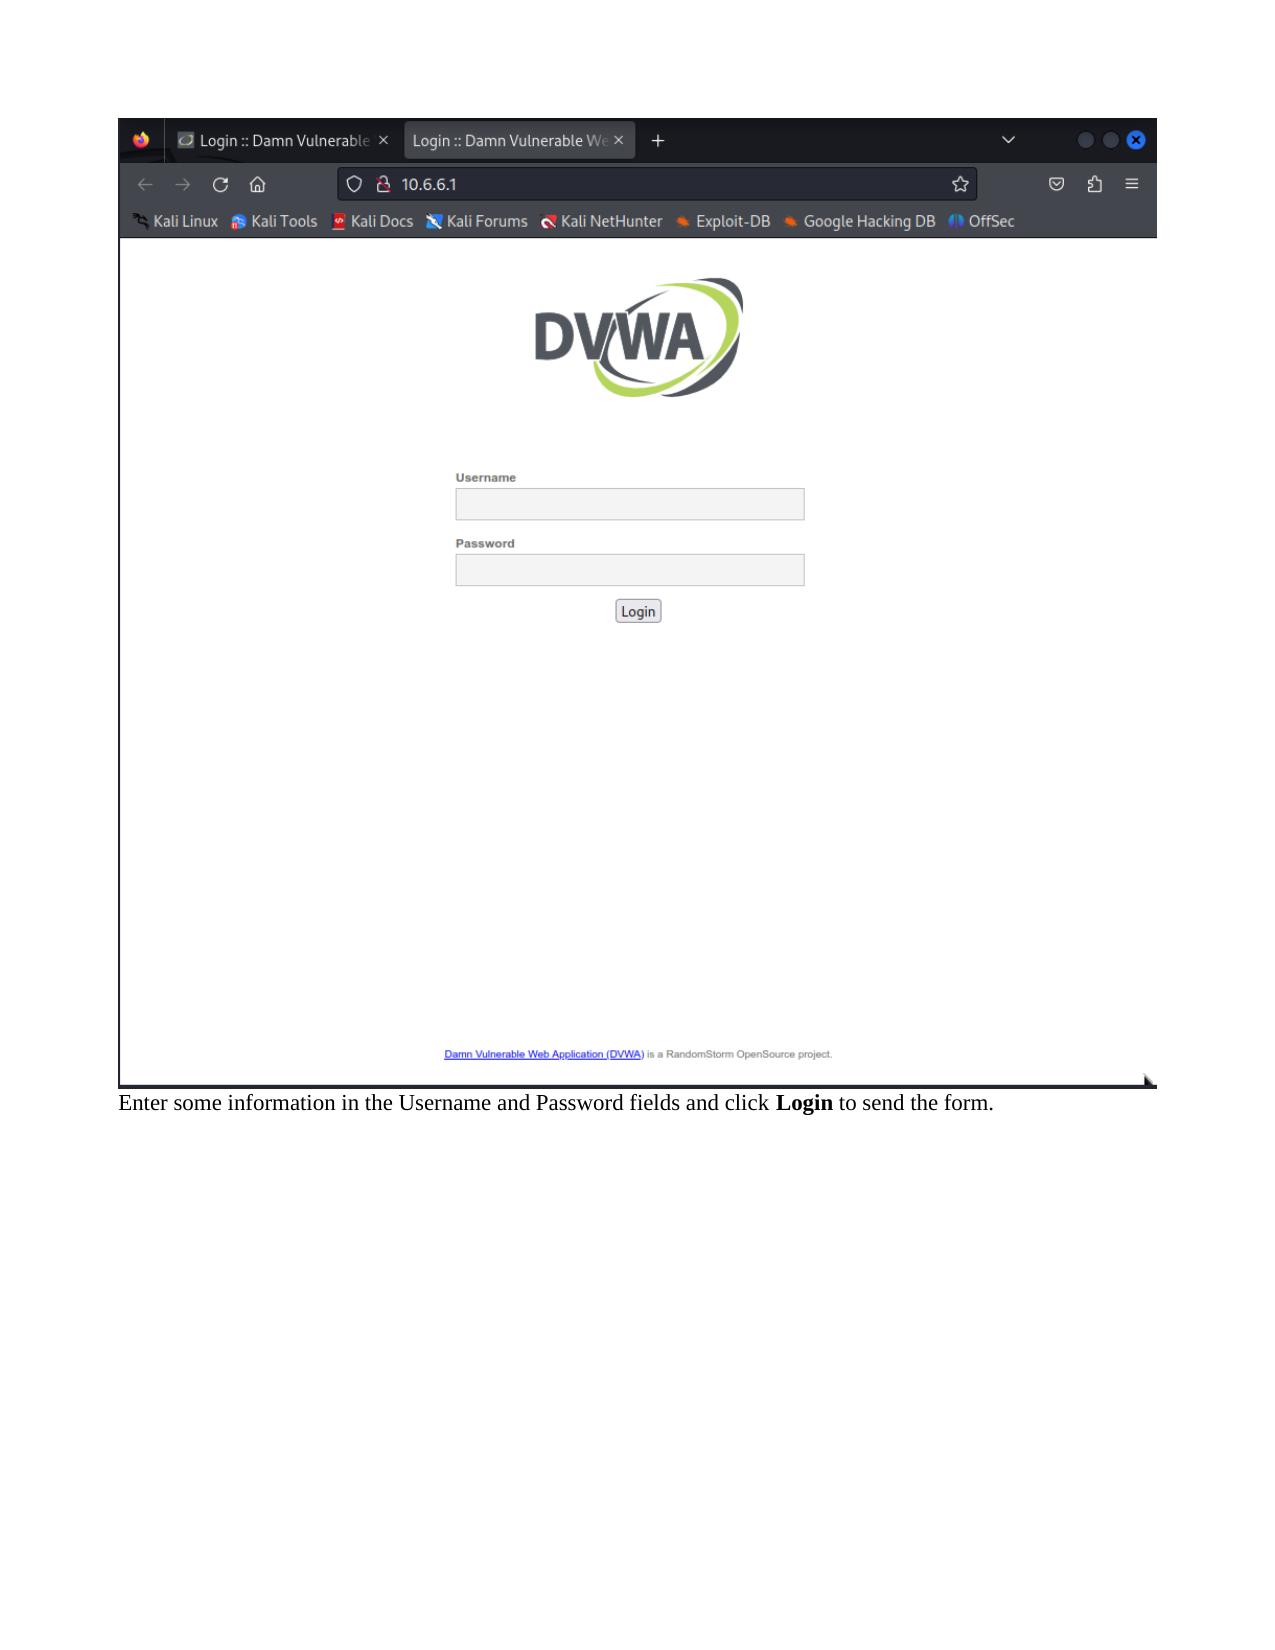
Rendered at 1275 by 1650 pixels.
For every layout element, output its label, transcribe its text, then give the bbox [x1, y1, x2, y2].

picture [118, 118, 1157, 1089]
text Enter some information in the Username and Password fields and click Login to send the form. [118, 1089, 1157, 1115]
